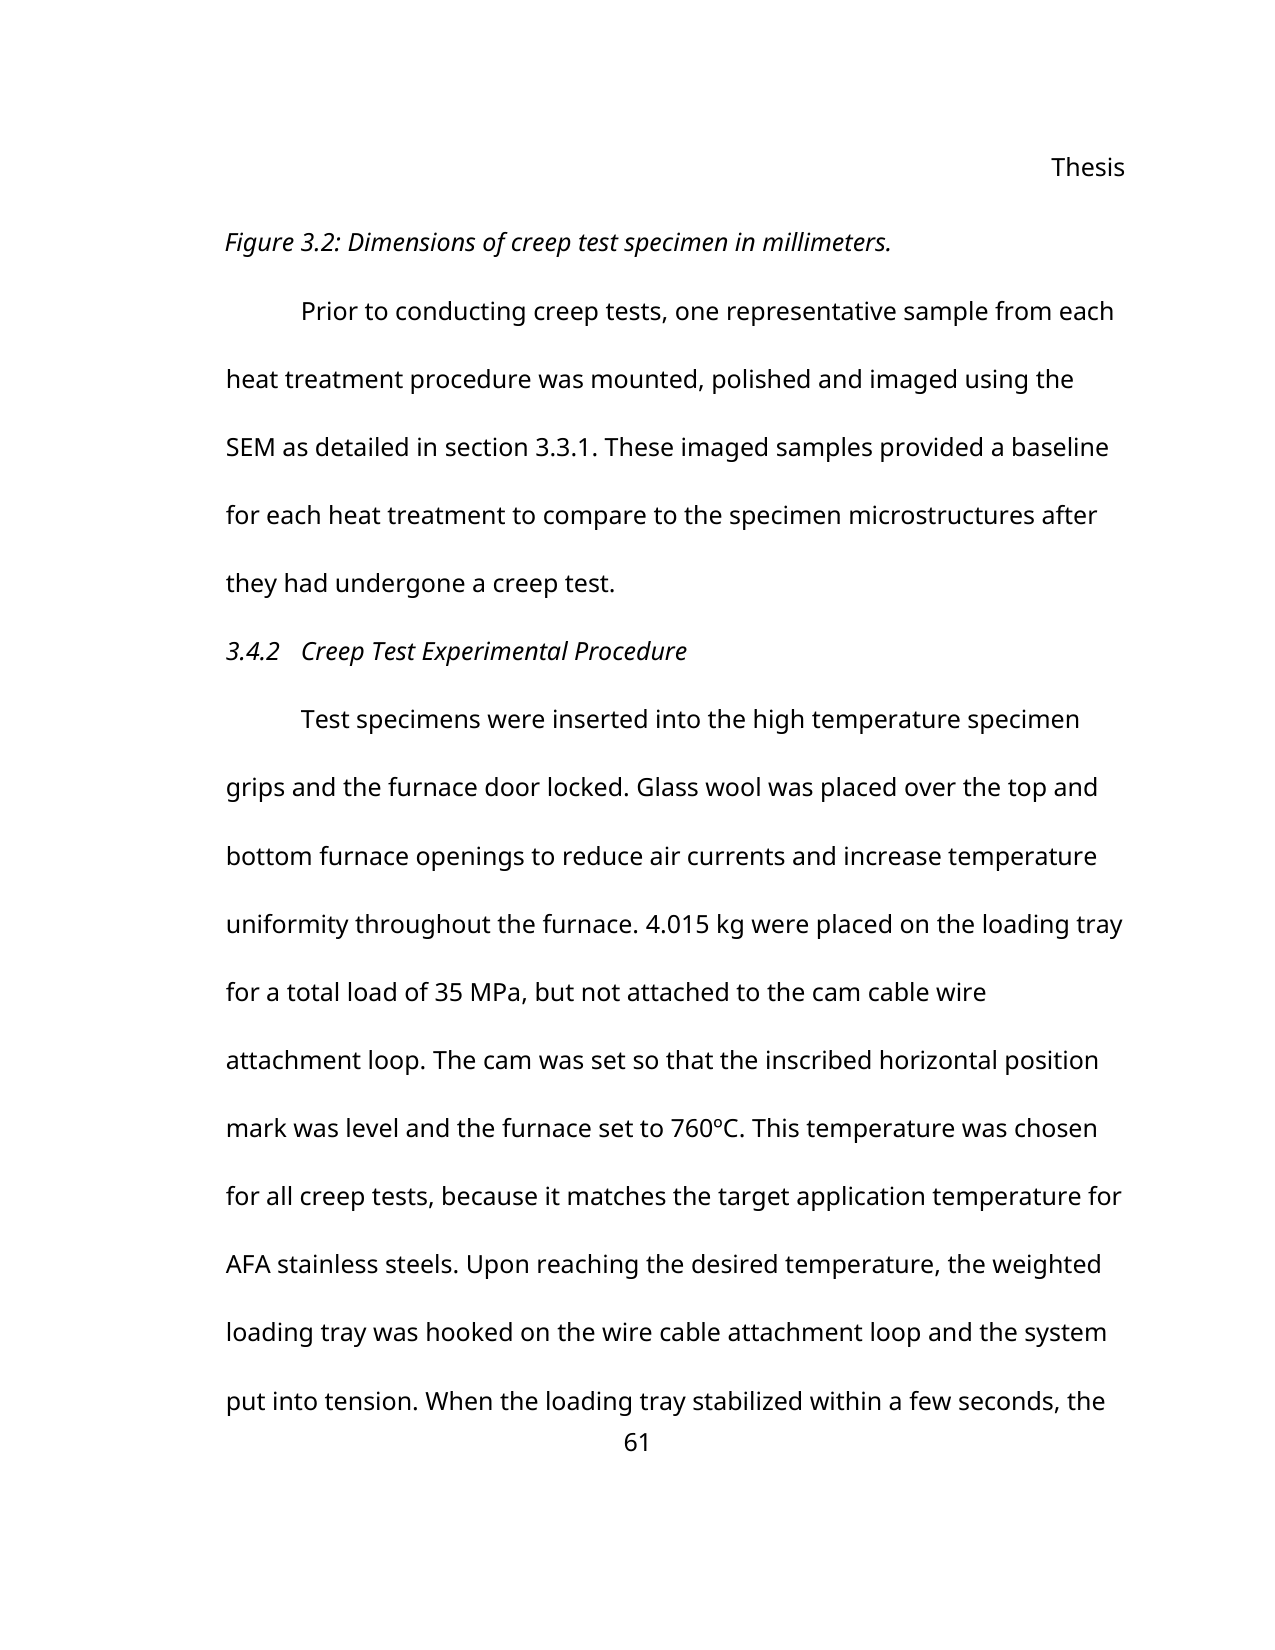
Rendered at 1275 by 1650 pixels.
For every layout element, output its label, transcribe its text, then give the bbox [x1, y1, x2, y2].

text 3.4.2 Creep Test Experimental Procedure [224, 634, 1125, 668]
text Prior to conducting creep tests, one representative sample from each heat treatment procedure was mounted, polished and imaged using the SEM as detailed in section 3.3.1. These imaged samples provided a baseline for each heat treatment to compare to the specimen microstructures after they had undergone a creep test. [224, 293, 1125, 600]
text Figure 3.2: Dimensions of creep test specimen in millimeters. [224, 225, 1125, 259]
text Test specimens were inserted into the high temperature specimen grips and the furnace door locked. Glass wool was placed over the top and bottom furnace openings to reduce air currents and increase temperature uniformity throughout the furnace. 4.015 kg were placed on the loading tray for a total load of 35 MPa, but not attached to the cam cable wire attachment loop. The cam was set so that the inscribed horizontal position mark was level and the furnace set to 760ºC. This temperature was chosen for all creep tests, because it matches the target application temperature for AFA stainless steels. Upon reaching the desired temperature, the weighted loading tray was hooked on the wire cable attachment loop and the system put into tension. When the loading tray stabilized within a few seconds, the [224, 702, 1125, 1417]
